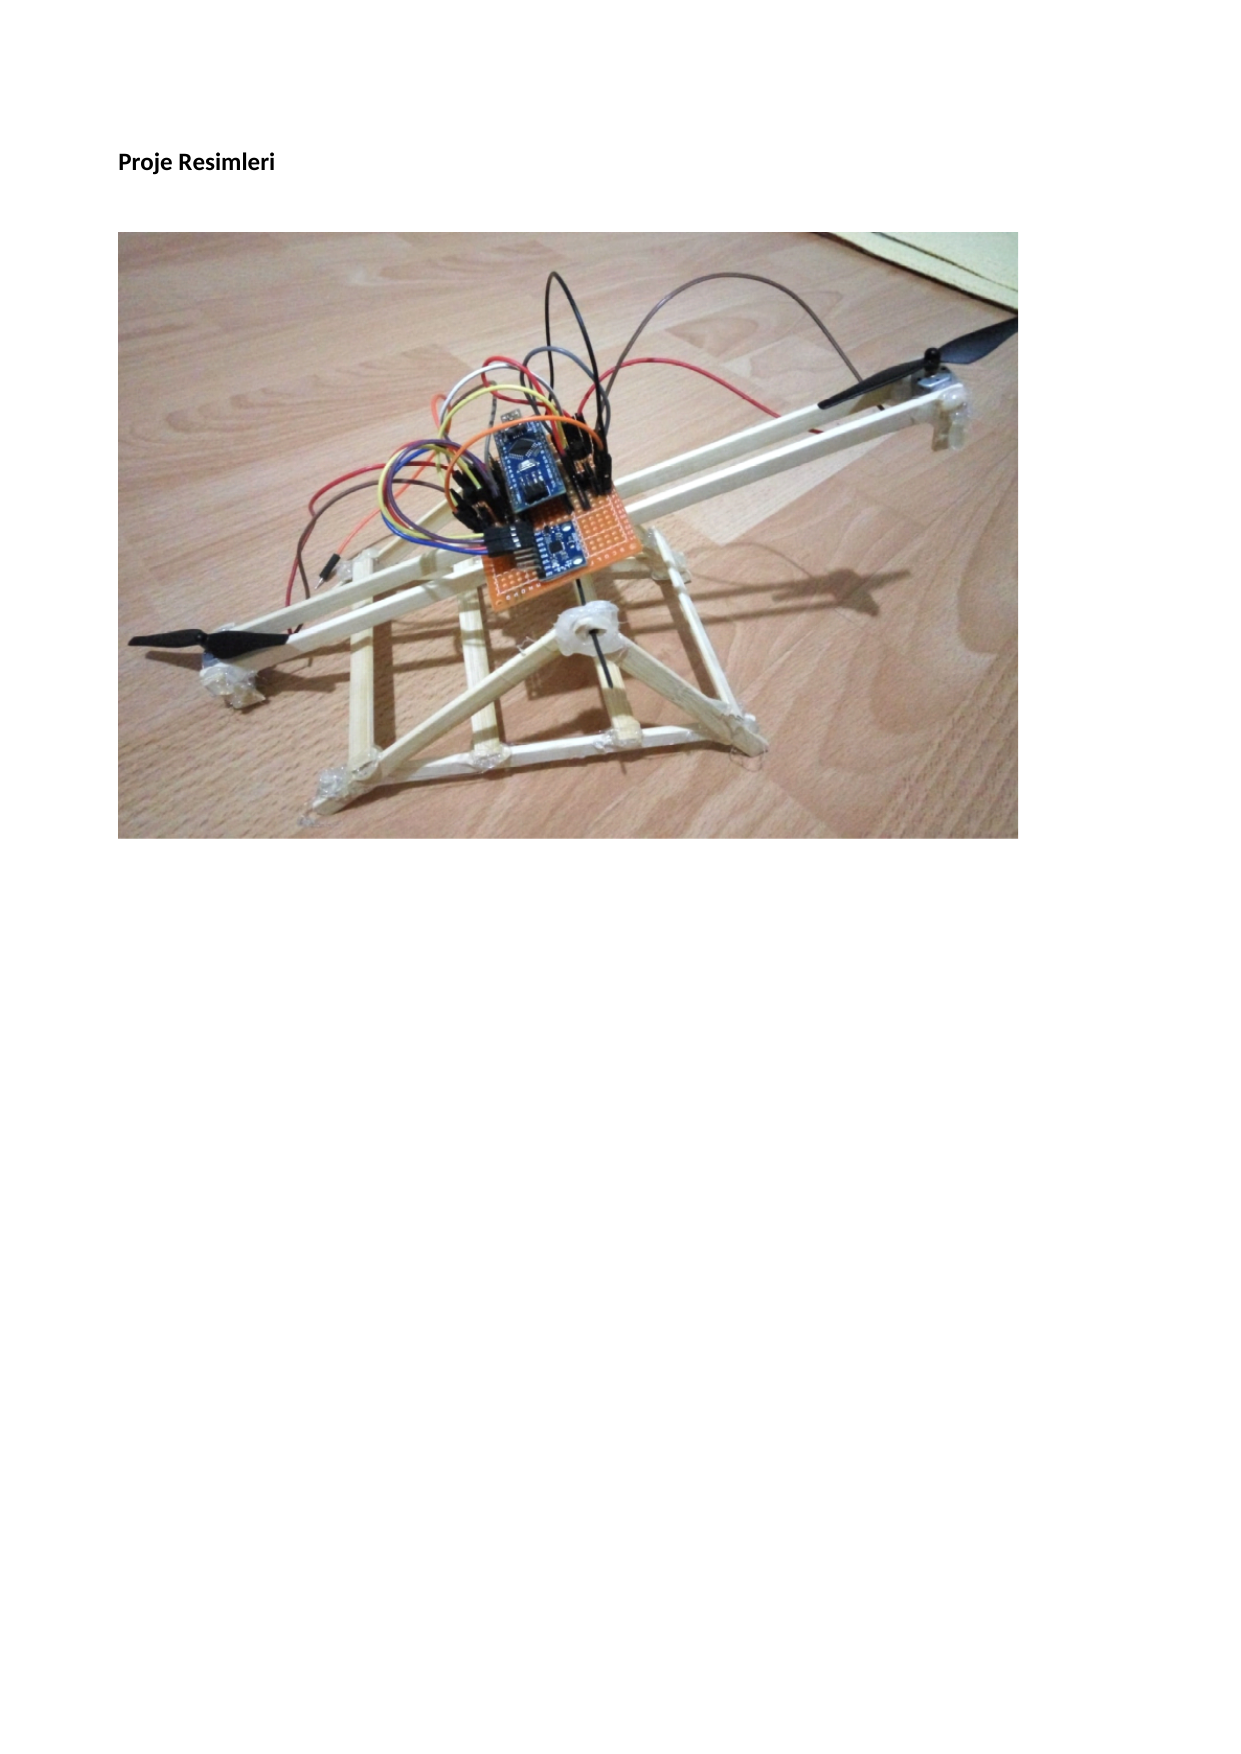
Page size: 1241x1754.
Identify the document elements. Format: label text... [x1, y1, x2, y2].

text Proje Resimleri [118, 146, 1122, 177]
